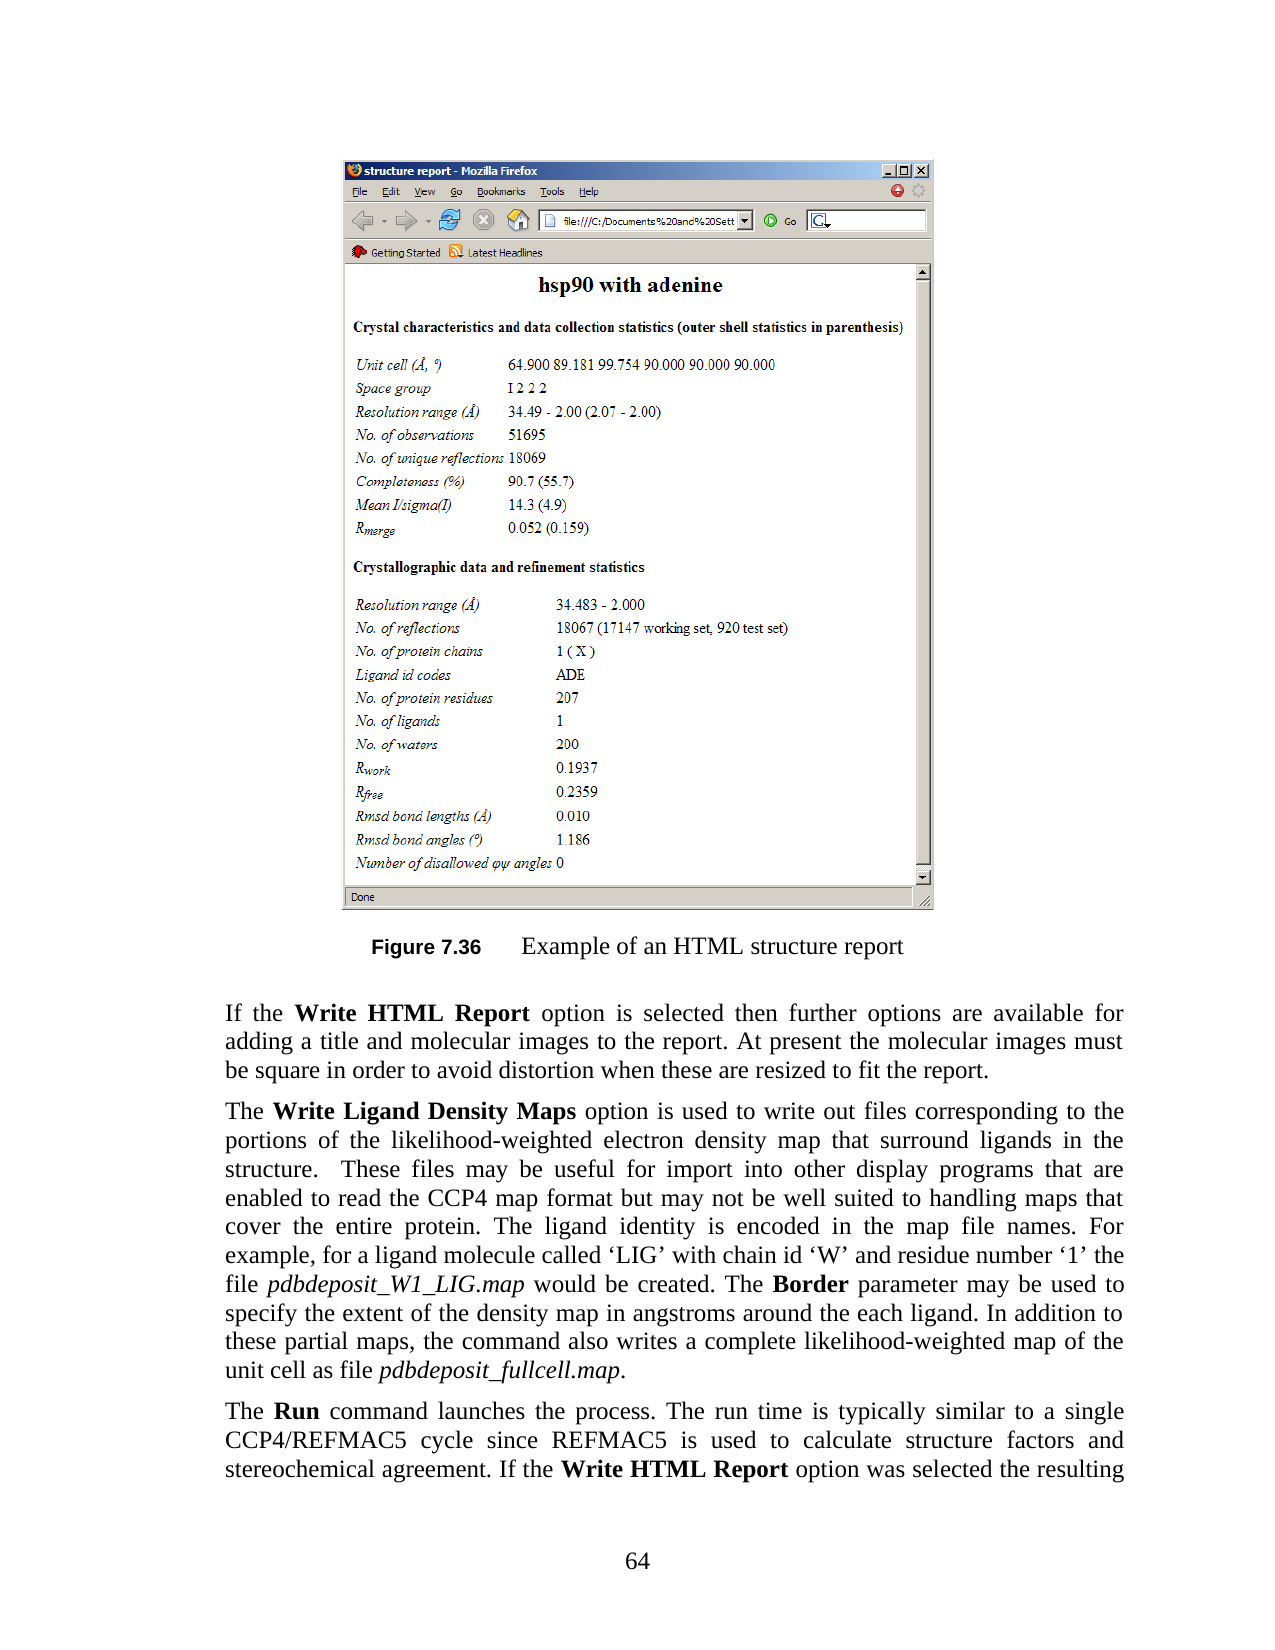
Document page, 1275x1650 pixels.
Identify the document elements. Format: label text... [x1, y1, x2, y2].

text Figure 7.36 Example of an HTML structure report [150, 931, 1125, 960]
text If the Write HTML Report option is selected then further options are available for adding a title and molecular images to the report. At present the molecular images must be square in order to avoid distortion when these are resized to fit the report. [225, 998, 1125, 1084]
picture [341, 159, 934, 910]
text The Run command launches the process. The run time is typically similar to a single CCP4/REFMAC5 cycle since REFMAC5 is used to calculate structure factors and stereochemical agreement. If the Write HTML Report option was selected the resulting [225, 1396, 1125, 1483]
text The Write Ligand Density Maps option is used to write out files corresponding to the portions of the likelihood-weighted electron density map that surround ligands in the structure. These files may be useful for import into other display programs that are enabled to read the CCP4 map format but may not be well suited to handling maps that cover the entire protein. The ligand identity is encoded in the map file names. For example, for a ligand molecule called ‘LIG’ with chain id ‘W’ and residue number ‘1’ the file pdbdeposit_W1_LIG.map would be created. The Border parameter may be used to specify the extent of the density map in angstroms around the each ligand. In addition to these partial maps, the command also writes a complete likelihood-weighted map of the unit cell as file pdbdeposit_fullcell.map. [225, 1096, 1125, 1384]
